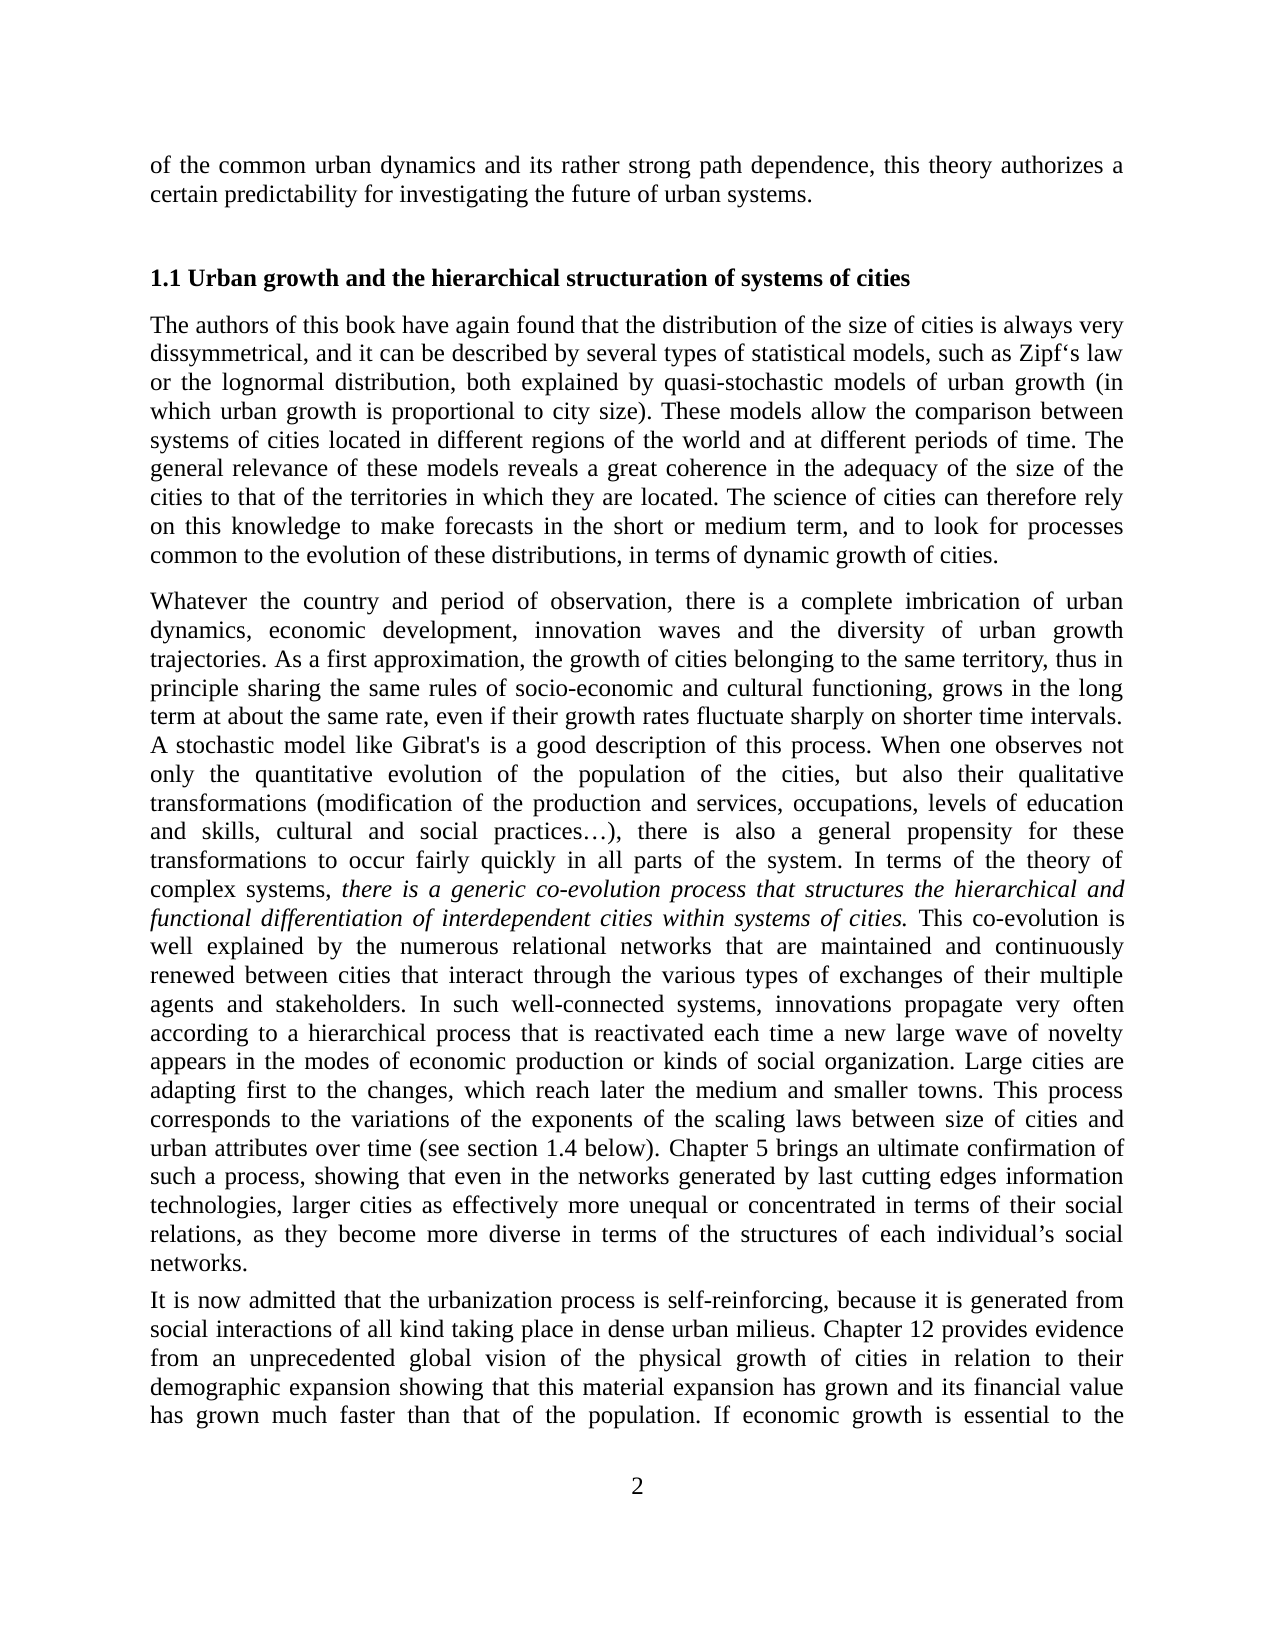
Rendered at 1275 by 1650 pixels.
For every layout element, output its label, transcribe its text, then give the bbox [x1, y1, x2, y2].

text of the common urban dynamics and its rather strong path dependence, this theory authorizes a certain predictability for investigating the future of urban systems. [150, 150, 1125, 207]
text 1.1 Urban growth and the hierarchical structuration of systems of cities [150, 263, 1125, 292]
text The authors of this book have again found that the distribution of the size of cities is always very dissymmetrical, and it can be described by several types of statistical models, such as Zipf‘s law or the lognormal distribution, both explained by quasi-stochastic models of urban growth (in which urban growth is proportional to city size). These models allow the comparison between systems of cities located in different regions of the world and at different periods of time. The general relevance of these models reveals a great coherence in the adequacy of the size of the cities to that of the territories in which they are located. The science of cities can therefore rely on this knowledge to make forecasts in the short or medium term, and to look for processes common to the evolution of these distributions, in terms of dynamic growth of cities. [150, 310, 1125, 568]
text Whatever the country and period of observation, there is a complete imbrication of urban dynamics, economic development, innovation waves and the diversity of urban growth trajectories. As a first approximation, the growth of cities belonging to the same territory, thus in principle sharing the same rules of socio-economic and cultural functioning, grows in the long term at about the same rate, even if their growth rates fluctuate sharply on shorter time intervals. A stochastic model like Gibrat's is a good description of this process. When one observes not only the quantitative evolution of the population of the cities, but also their qualitative transformations (modification of the production and services, occupations, levels of education and skills, cultural and social practices…), there is also a general propensity for these transformations to occur fairly quickly in all parts of the system. In terms of the theory of complex systems, there is a generic co-evolution process that structures the hierarchical and functional differentiation of interdependent cities within systems of cities. This co-evolution is well explained by the numerous relational networks that are maintained and continuously renewed between cities that interact through the various types of exchanges of their multiple agents and stakeholders. In such well-connected systems, innovations propagate very often according to a hierarchical process that is reactivated each time a new large wave of novelty appears in the modes of economic production or kinds of social organization. Large cities are adapting first to the changes, which reach later the medium and smaller towns. This process corresponds to the variations of the exponents of the scaling laws between size of cities and urban attributes over time (see section 1.4 below). Chapter 5 brings an ultimate confirmation of such a process, showing that even in the networks generated by last cutting edges information technologies, larger cities as effectively more unequal or concentrated in terms of their social relations, as they become more diverse in terms of the structures of each individual’s social networks. [150, 586, 1125, 1276]
text It is now admitted that the urbanization process is self-reinforcing, because it is generated from social interactions of all kind taking place in dense urban milieus. Chapter 12 provides evidence from an unprecedented global vision of the physical growth of cities in relation to their demographic expansion showing that this material expansion has grown and its financial value has grown much faster than that of the population. If economic growth is essential to the [150, 1285, 1125, 1429]
